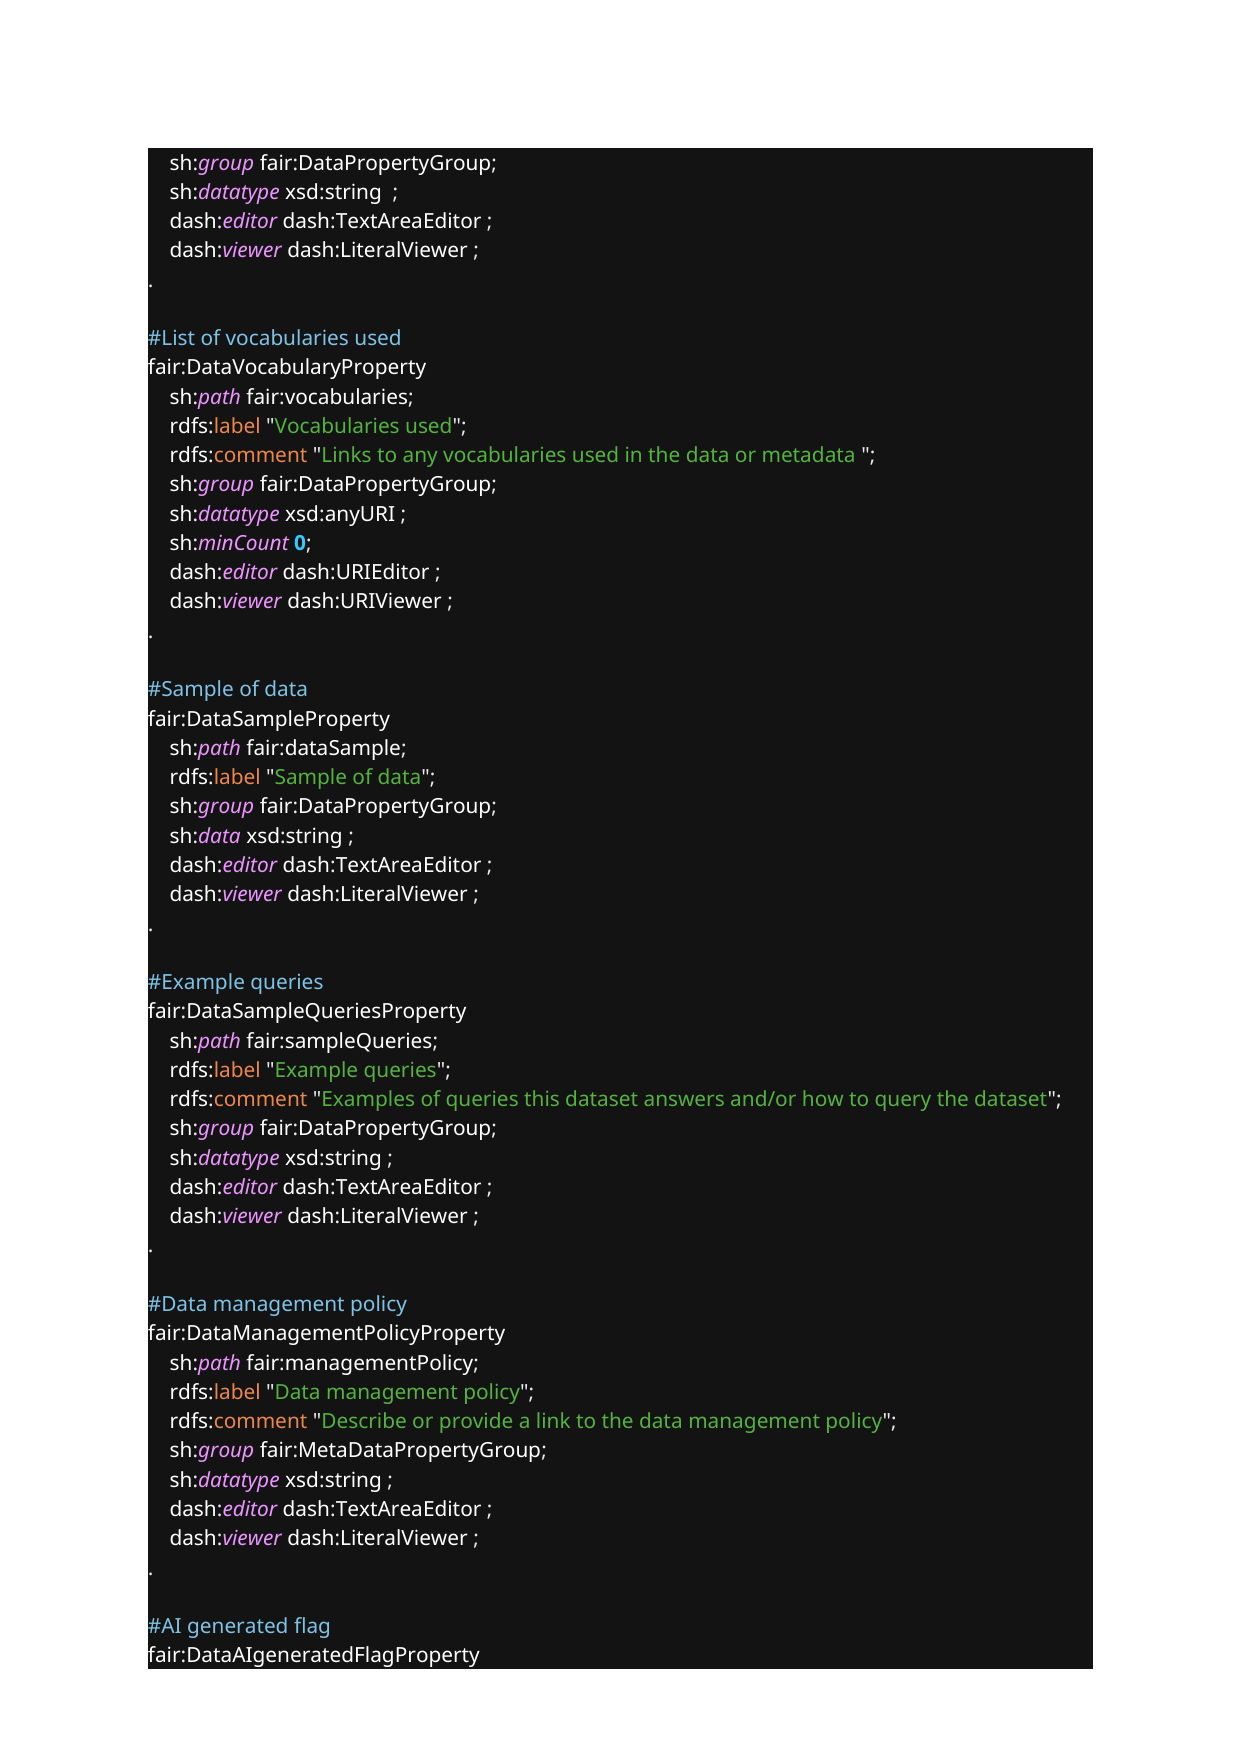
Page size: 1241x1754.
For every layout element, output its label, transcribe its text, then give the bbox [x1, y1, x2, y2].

text sh:group fair:DataPropertyGroup; sh:datatype xsd:string ; dash:editor dash:TextAreaEditor ; dash:viewer dash:LiteralViewer ; . #List of vocabularies used fair:DataVocabularyProperty sh:path fair:vocabularies; rdfs:label "Vocabularies used"; rdfs:comment "Links to any vocabularies used in the data or metadata "; sh:group fair:DataPropertyGroup; sh:datatype xsd:anyURI ; sh:minCount 0; dash:editor dash:URIEditor ; dash:viewer dash:URIViewer ; . #Sample of data fair:DataSampleProperty sh:path fair:dataSample; rdfs:label "Sample of data"; sh:group fair:DataPropertyGroup; sh:data xsd:string ; dash:editor dash:TextAreaEditor ; dash:viewer dash:LiteralViewer ; . #Example queries fair:DataSampleQueriesProperty sh:path fair:sampleQueries; rdfs:label "Example queries"; rdfs:comment "Examples of queries this dataset answers and/or how to query the dataset"; sh:group fair:DataPropertyGroup; sh:datatype xsd:string ; dash:editor dash:TextAreaEditor ; dash:viewer dash:LiteralViewer ; . #Data management policy fair:DataManagementPolicyProperty sh:path fair:managementPolicy; rdfs:label "Data management policy"; rdfs:comment "Describe or provide a link to the data management policy"; sh:group fair:MetaDataPropertyGroup; sh:datatype xsd:string ; dash:editor dash:TextAreaEditor ; dash:viewer dash:LiteralViewer ; . #AI generated flag fair:DataAIgeneratedFlagProperty [148, 148, 1093, 1669]
